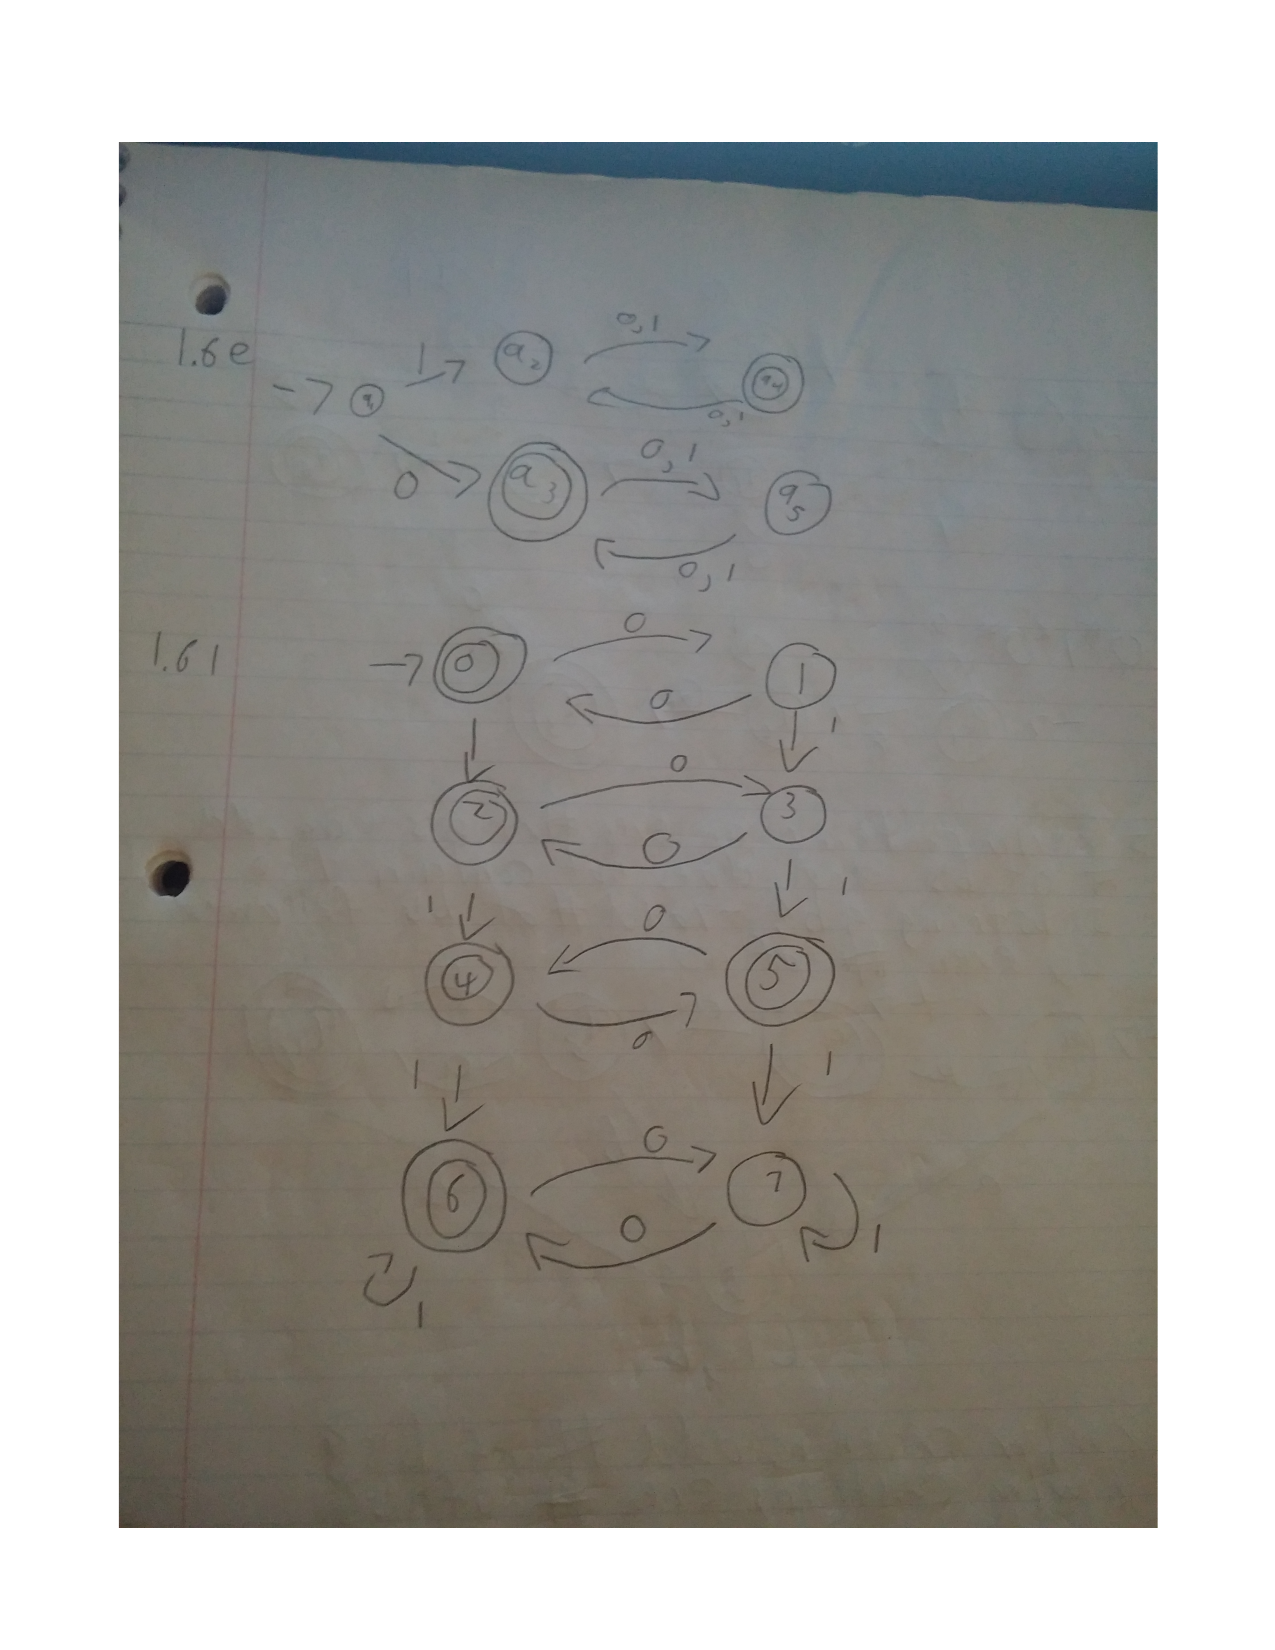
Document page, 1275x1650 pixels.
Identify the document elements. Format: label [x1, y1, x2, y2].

picture [118, 142, 1158, 1528]
